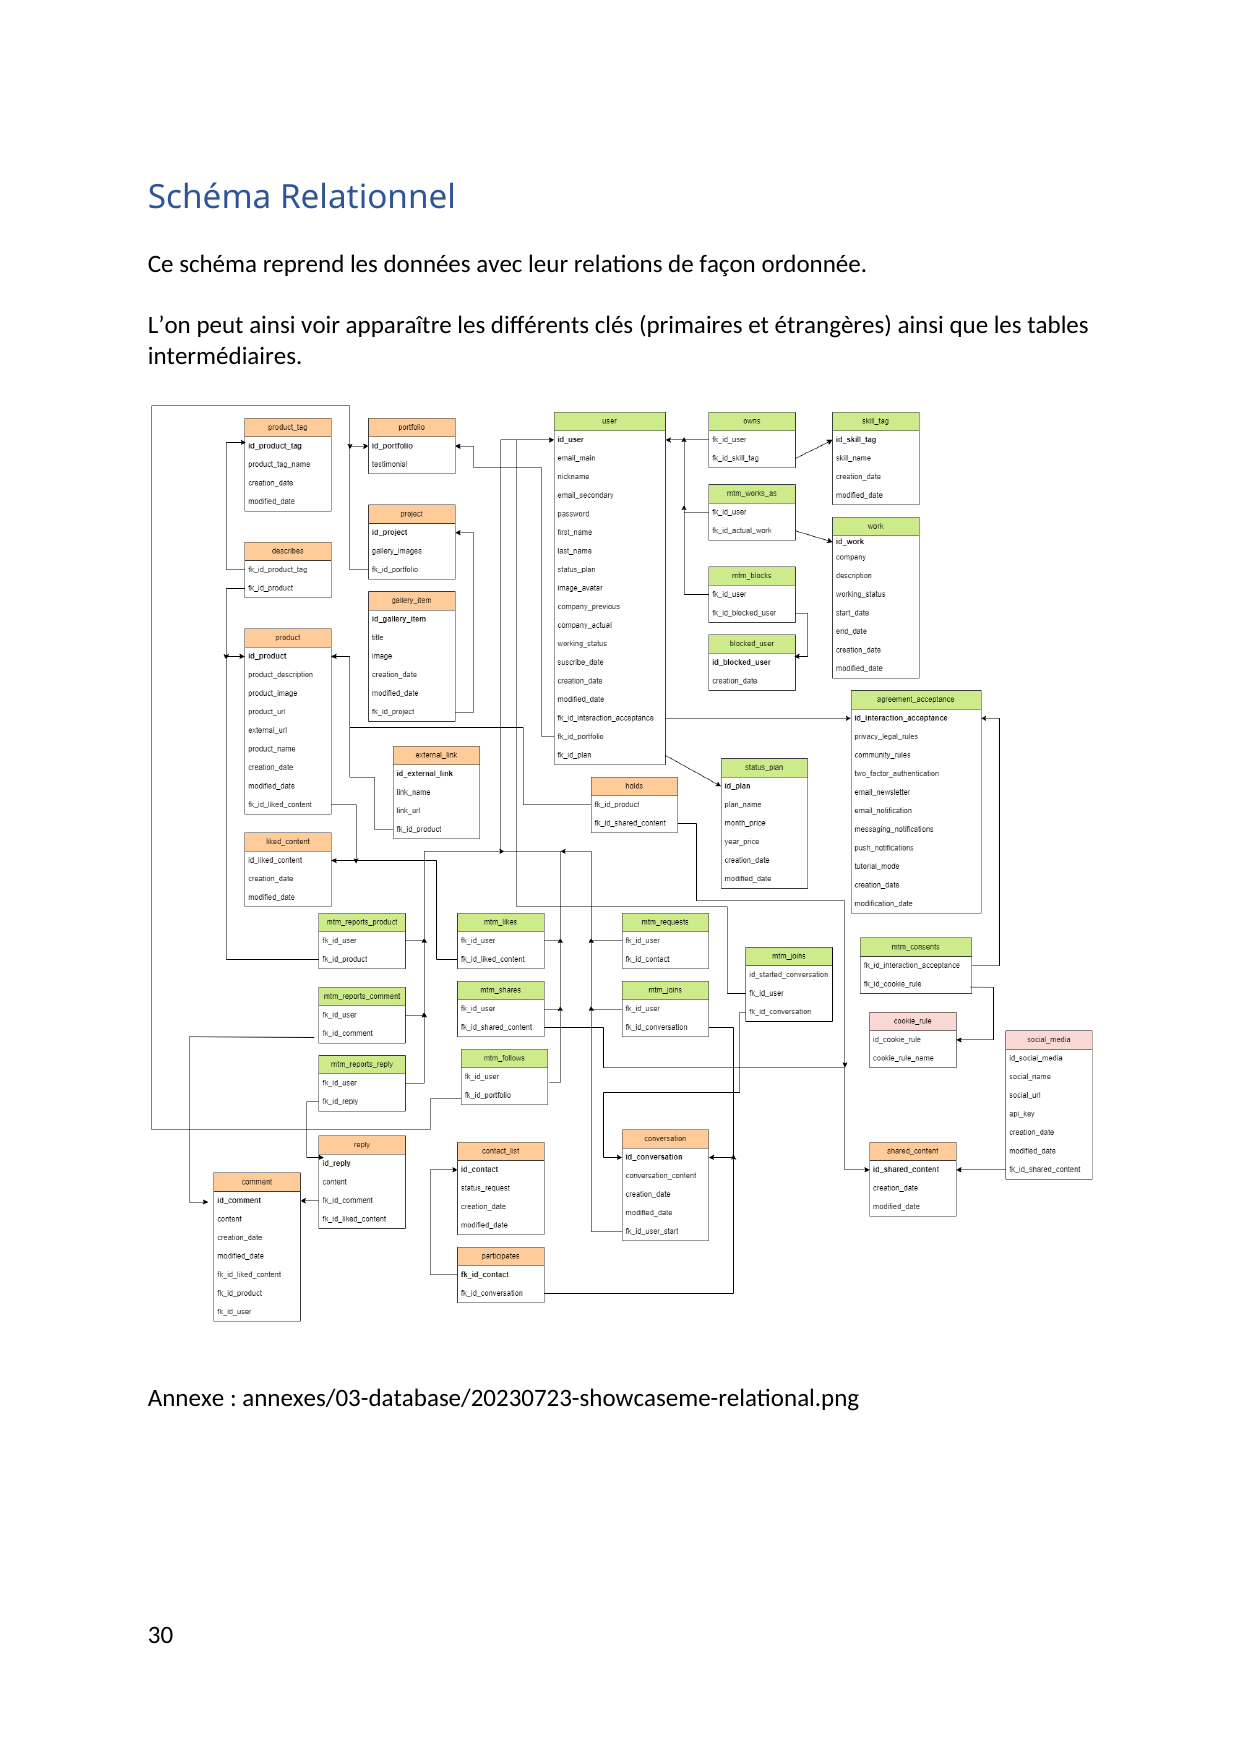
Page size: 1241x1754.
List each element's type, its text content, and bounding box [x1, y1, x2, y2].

picture [147, 401, 1093, 1322]
text Annexe : annexes/03-database/20230723-showcaseme-relational.png [148, 1382, 1093, 1413]
text L’on peut ainsi voir apparaître les différents clés (primaires et étrangères) ainsi que les tables intermédiaires. [148, 309, 1093, 371]
subtitle Schéma Relationnel [148, 173, 1093, 218]
text Ce schéma reprend les données avec leur relations de façon ordonnée. [148, 248, 1093, 279]
